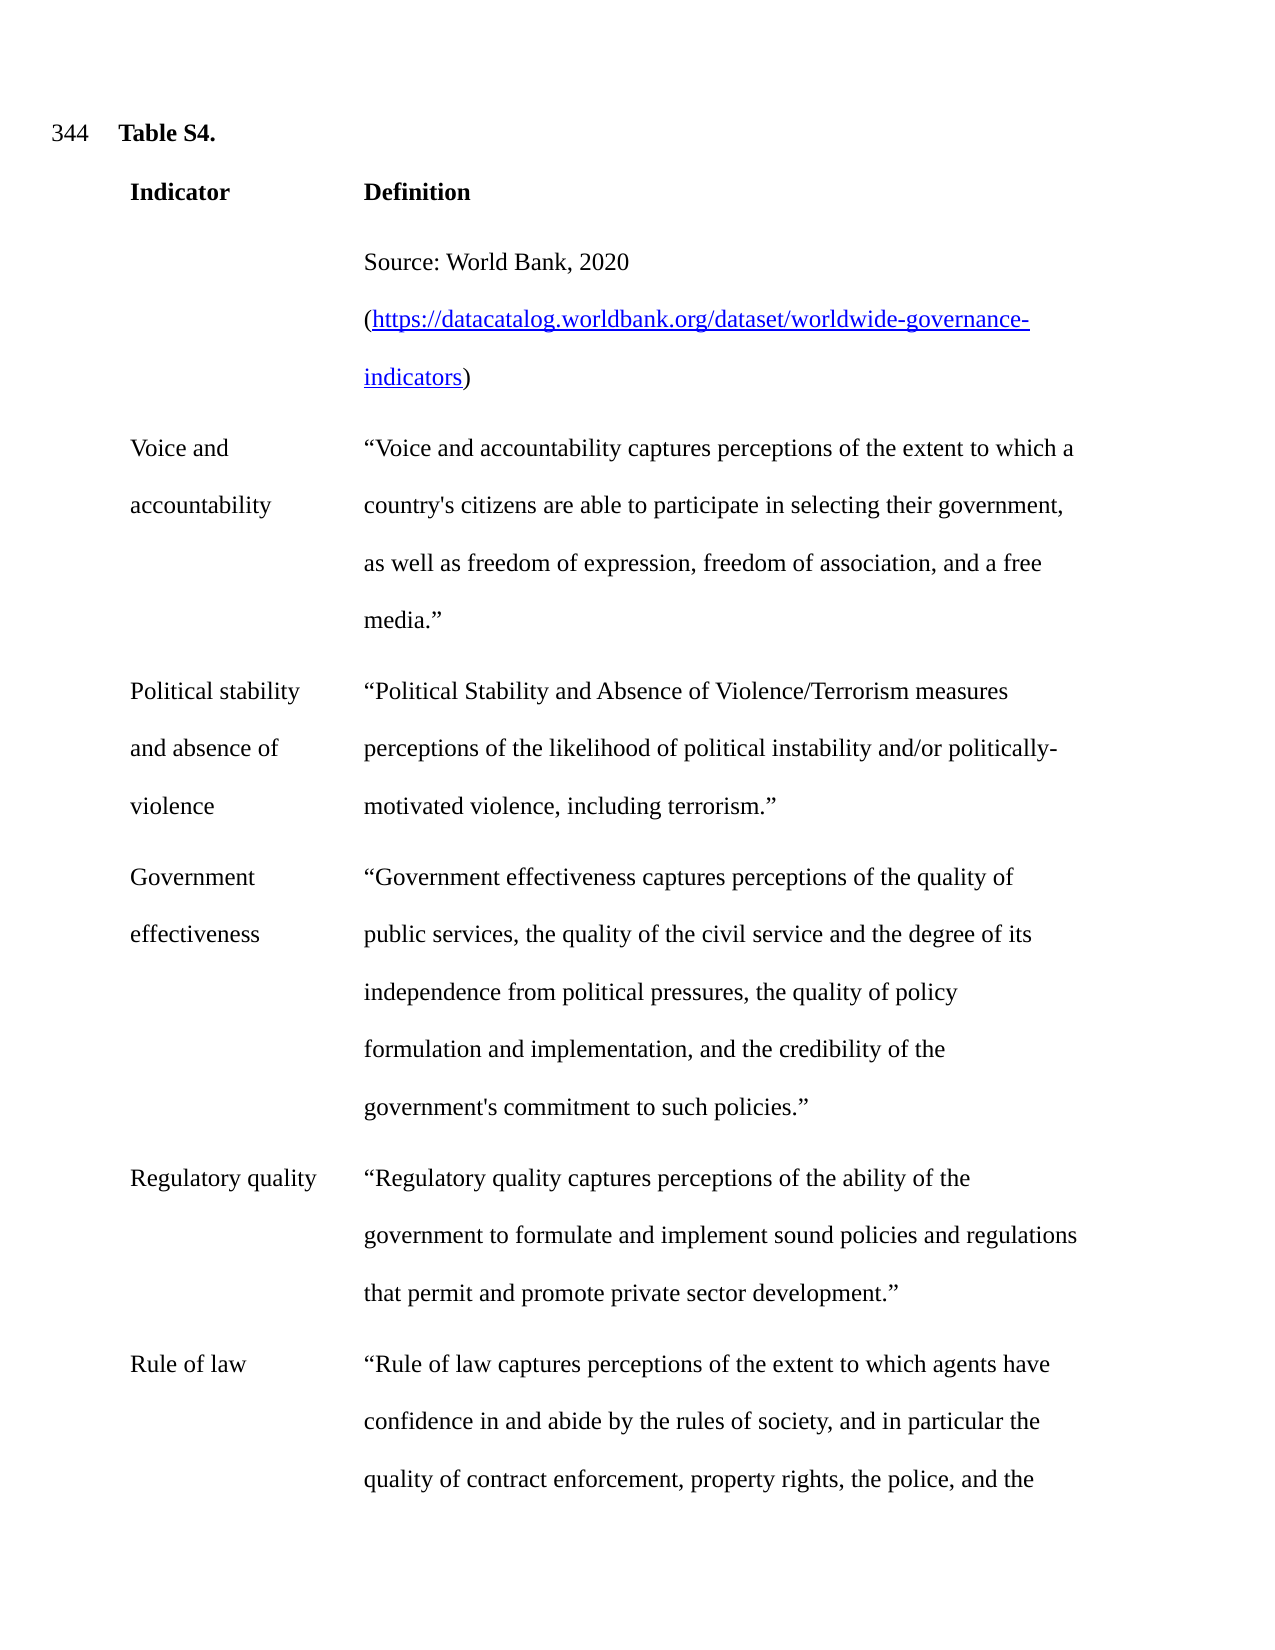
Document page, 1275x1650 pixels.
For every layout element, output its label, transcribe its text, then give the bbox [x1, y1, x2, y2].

table_cell “Political Stability and Absence of Violence/Terrorism measures perceptions of the likelihood of political instability and/or politically-motivated violence, including terrorism.” [352, 676, 1092, 861]
table_cell Voice and accountability [119, 433, 351, 675]
table_cell Government effectiveness [119, 862, 351, 1162]
table_cell Political stability and absence of violence [119, 676, 351, 861]
table_header Definition Source: World Bank, 2020 (https://datacatalog.worldbank.org/dataset/worldwide-governance-indicators) [352, 177, 1092, 432]
table_cell “Voice and accountability captures perceptions of the extent to which a country's citizens are able to participate in selecting their government, as well as freedom of expression, freedom of association, and a free media.” [352, 433, 1092, 675]
table_cell “Rule of law captures perceptions of the extent to which agents have confidence in and abide by the rules of society, and in particular the quality of contract enforcement, property rights, the police, and the [352, 1349, 1092, 1493]
table_cell “Regulatory quality captures perceptions of the ability of the government to formulate and implement sound policies and regulations that permit and promote private sector development.” [352, 1163, 1092, 1348]
table_cell “Government effectiveness captures perceptions of the quality of public services, the quality of the civil service and the degree of its independence from political pressures, the quality of policy formulation and implementation, and the credibility of the government's commitment to such policies.” [352, 862, 1092, 1162]
table_cell Rule of law [119, 1349, 351, 1493]
table_header Indicator [119, 177, 351, 432]
text Table S4. [118, 118, 1157, 147]
table_cell Regulatory quality [119, 1163, 351, 1348]
